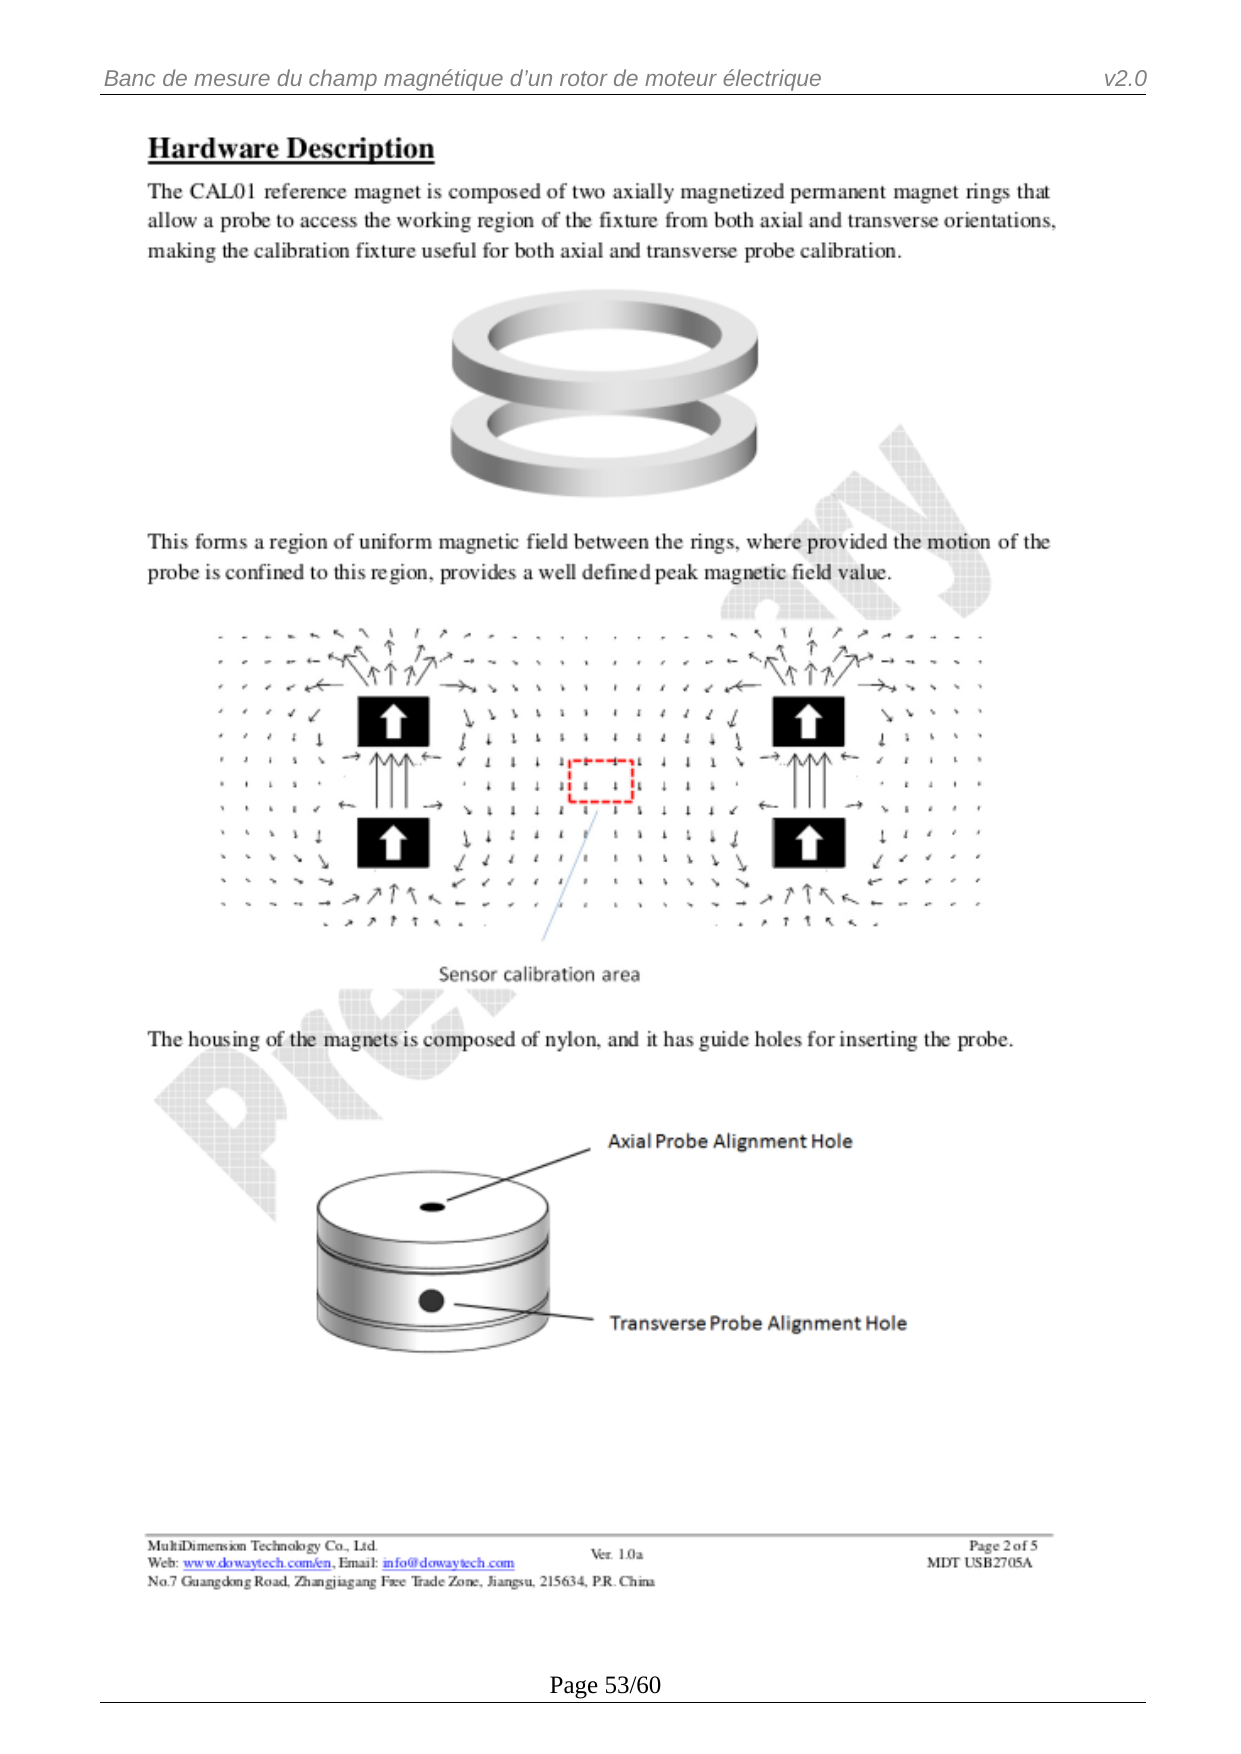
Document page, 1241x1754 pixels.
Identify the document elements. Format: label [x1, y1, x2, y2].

picture [126, 126, 1078, 1600]
